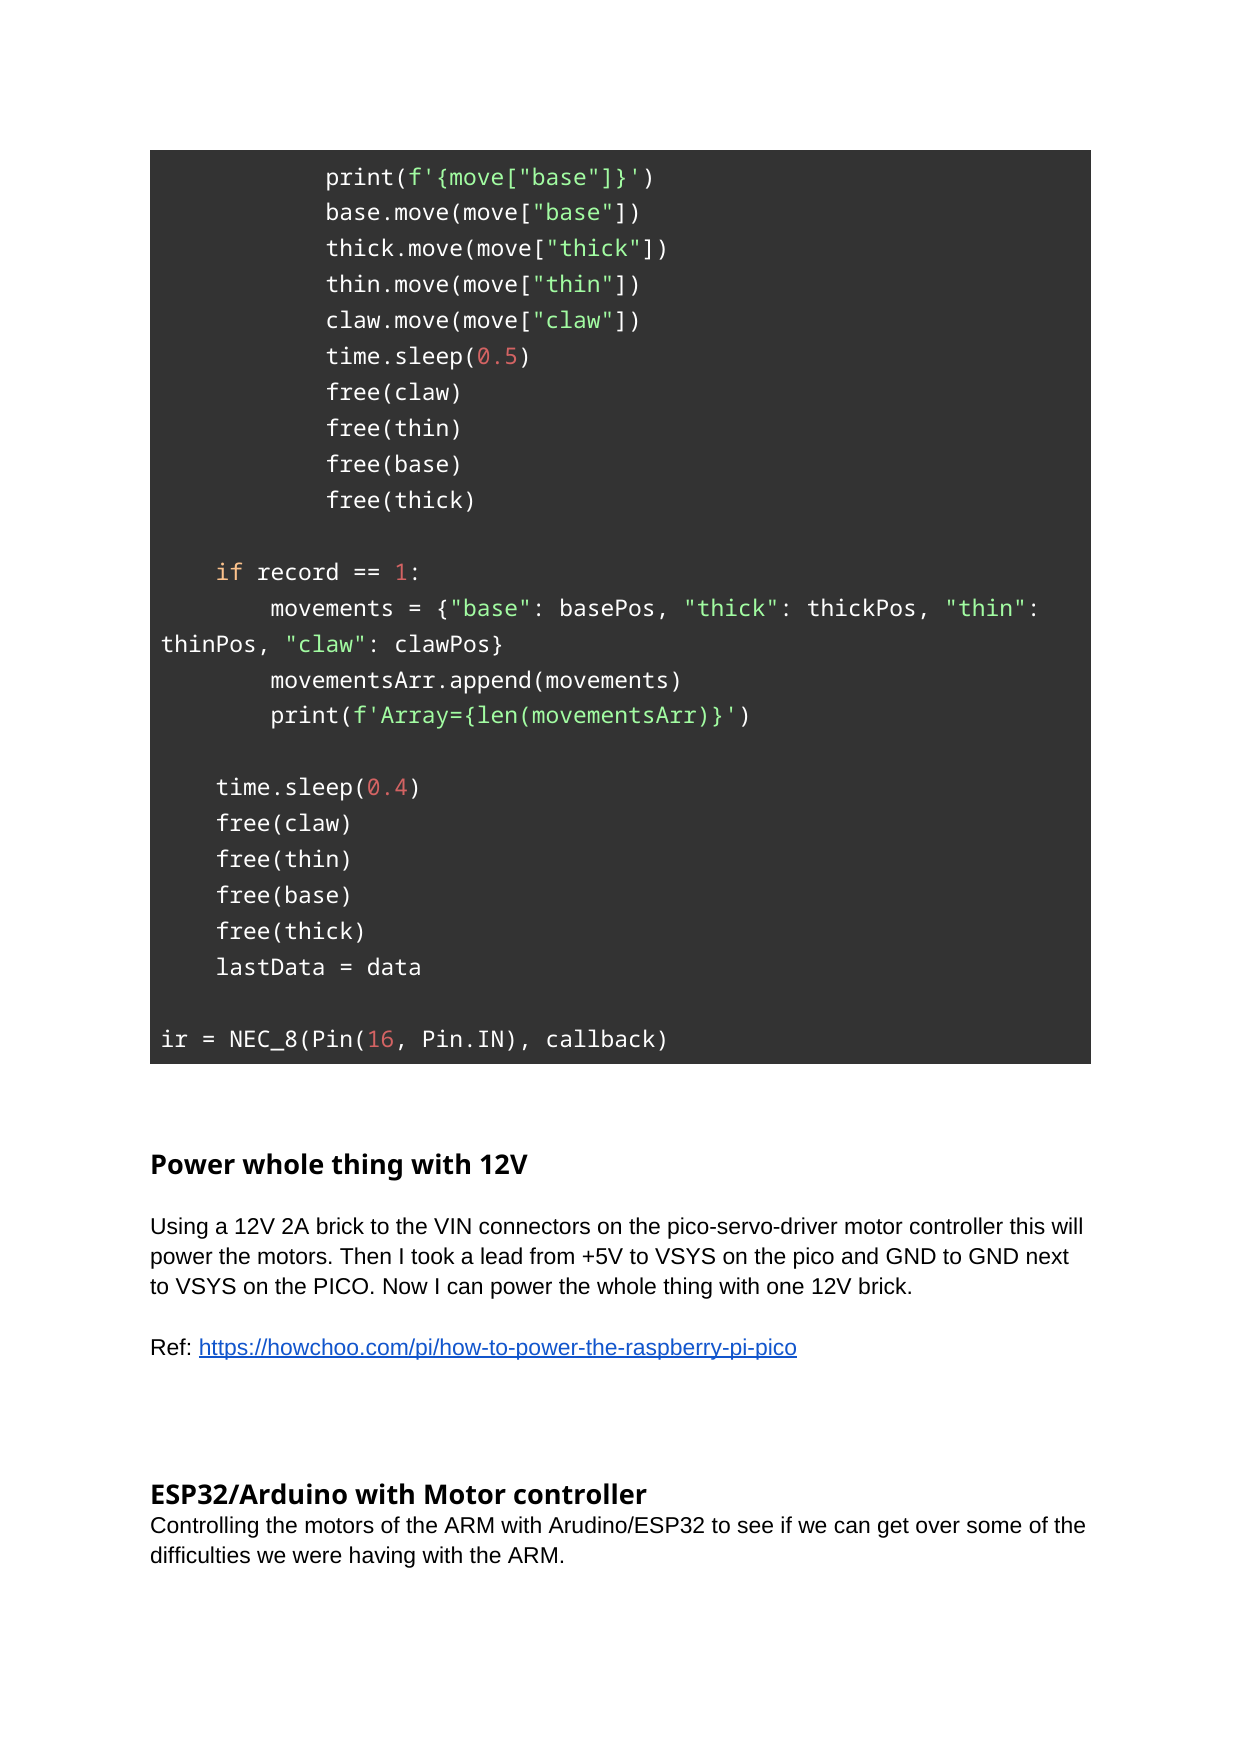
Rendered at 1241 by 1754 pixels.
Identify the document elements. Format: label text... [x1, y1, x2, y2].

subtitle ESP32/Arduino with Motor controller [150, 1475, 1090, 1512]
table_header print(f'{move["base"]}') base.move(move["base"]) thick.move(move["thick"]) thin.move(move["thin"]) claw.move(move["claw"]) time.sleep(0.5) free(claw) free(thin) free(base) free(thick) if record == 1: movements = {"base": basePos, "thick": thickPos, "thin": thinPos, "claw": clawPos} movementsArr.append(movements) print(f'Array={len(movementsArr)}') time.sleep(0.4) free(claw) free(thin) free(base) free(thick) lastData = data ir = NEC_8(Pin(16, Pin.IN), callback) [150, 150, 1091, 1064]
text Ref: https://howchoo.com/pi/how-to-power-the-raspberry-pi-pico [150, 1334, 1090, 1360]
text Controlling the motors of the ARM with Arudino/ESP32 to see if we can get over some of the difficulties we were having with the ARM. [150, 1512, 1090, 1569]
text Using a 12V 2A brick to the VIN connectors on the pico-servo-driver motor controller this will power the motors. Then I took a lead from +5V to VSYS on the pico and GND to GND next to VSYS on the PICO. Now I can power the whole thing with one 12V brick. [150, 1213, 1090, 1300]
subtitle Power whole thing with 12V [150, 1146, 1090, 1183]
